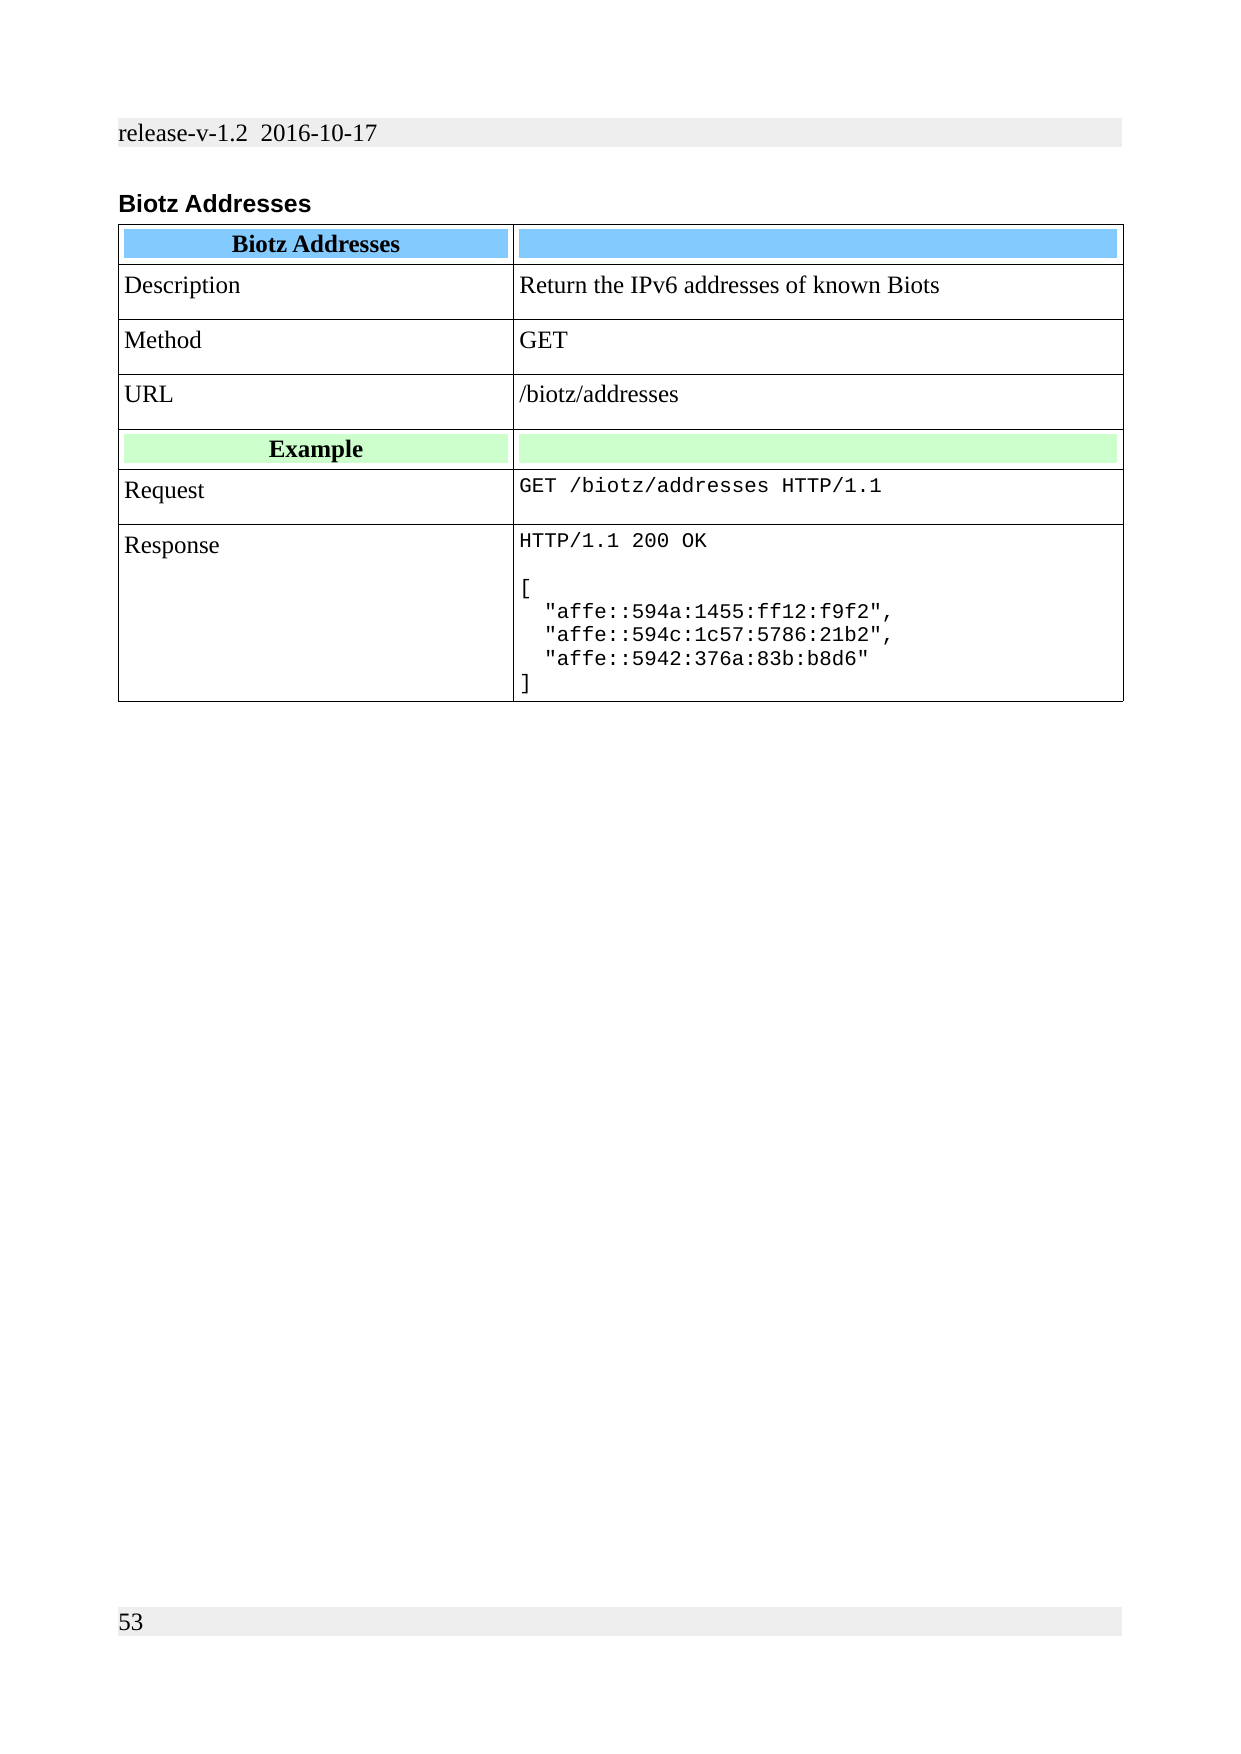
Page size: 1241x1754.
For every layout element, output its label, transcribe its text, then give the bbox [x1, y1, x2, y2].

table_cell GET [514, 320, 1123, 374]
table_cell Example [119, 430, 513, 469]
table_cell /biotz/addresses [514, 375, 1123, 429]
table_cell Return the IPv6 addresses of known Biots [514, 265, 1123, 319]
table_cell [514, 430, 1123, 469]
table_cell HTTP/1.1 200 OK [ "affe::594a:1455:ff12:f9f2", "affe::594c:1c57:5786:21b2", "affe::5942:376a:83b:b8d6" ] [514, 525, 1123, 701]
table_cell URL [119, 375, 513, 429]
table_cell Description [119, 265, 513, 319]
table_cell Response [119, 525, 513, 701]
table_header Request [119, 470, 513, 524]
table_header GET /biotz/addresses HTTP/1.1 [514, 470, 1123, 524]
table_cell Method [119, 320, 513, 374]
table_header [514, 225, 1123, 264]
table_header Biotz Addresses [119, 225, 513, 264]
subtitle Biotz Addresses [118, 189, 1122, 217]
